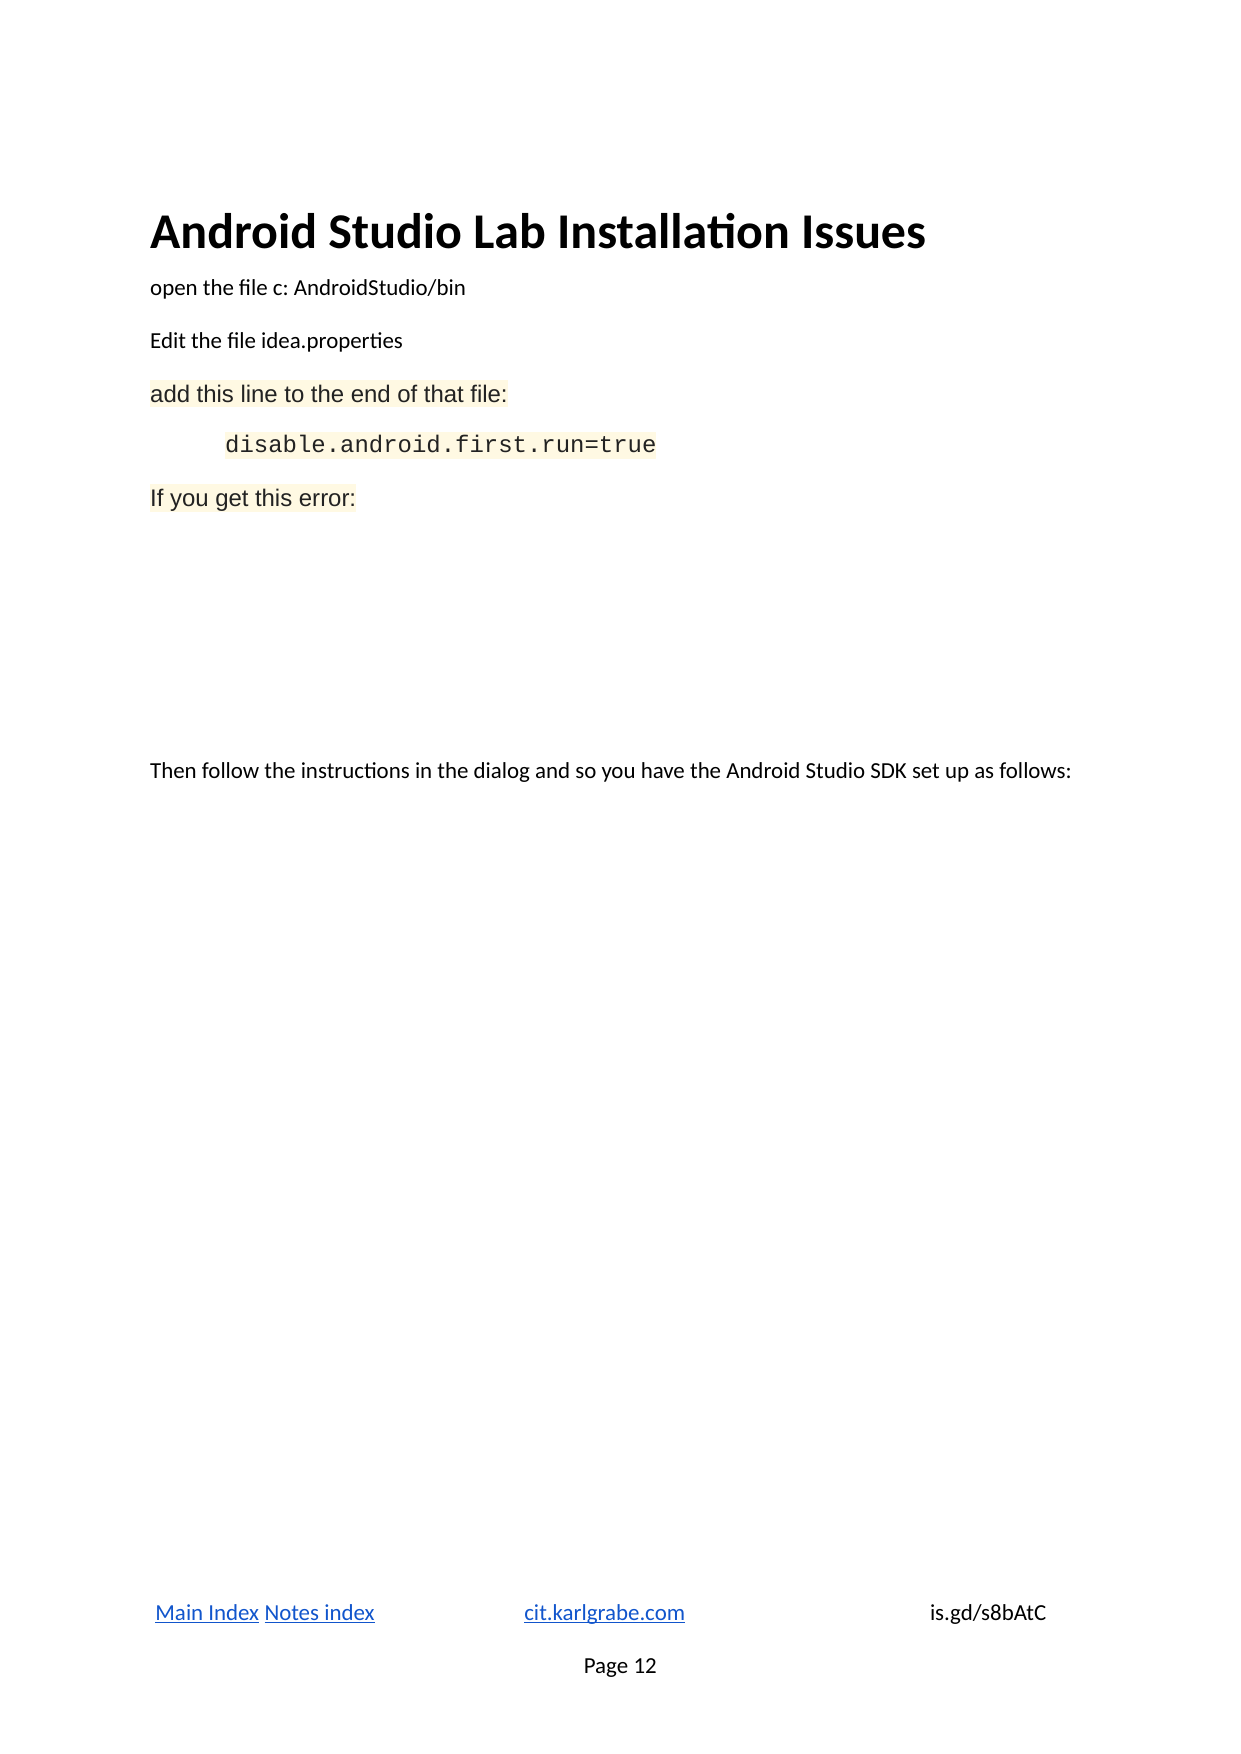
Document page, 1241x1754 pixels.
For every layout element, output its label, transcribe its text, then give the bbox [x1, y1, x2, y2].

text disable.android.first.run=true [150, 432, 1090, 459]
text If you get this error: [150, 484, 1090, 512]
text open the file c: AndroidStudio/bin [150, 273, 1090, 302]
subtitle Android Studio Lab Installation Issues [150, 200, 1090, 261]
text add this line to the end of that file: [150, 379, 1090, 407]
text Edit the file idea.properties [150, 327, 1090, 354]
picture [150, 809, 1091, 1241]
text Then follow the instructions in the dialog and so you have the Android Studio SDK set up as follows: [150, 756, 1090, 784]
picture [150, 536, 686, 679]
